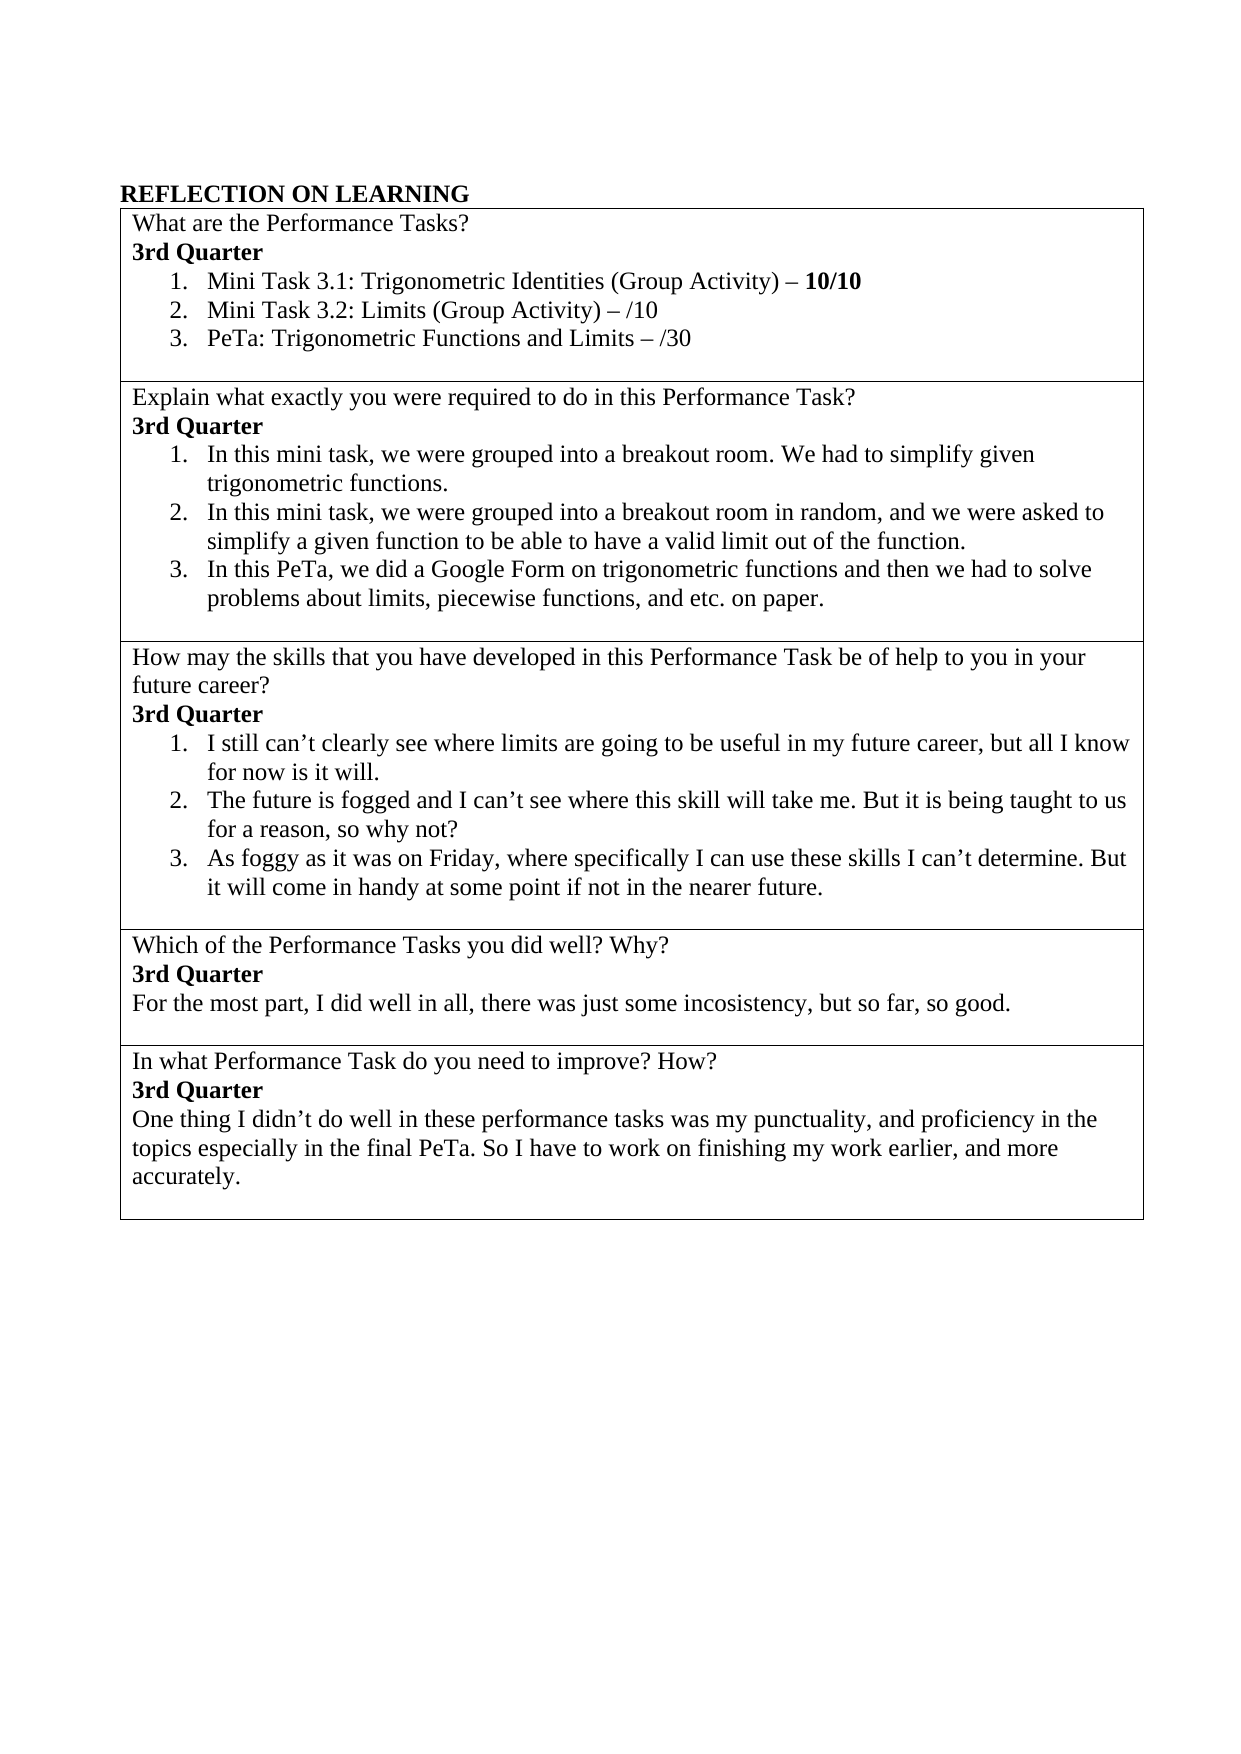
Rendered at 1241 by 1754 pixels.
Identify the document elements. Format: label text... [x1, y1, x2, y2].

table_cell In what Performance Task do you need to improve? How? 3rd Quarter One thing I didn’t do well in these performance tasks was my punctuality, and proficiency in the topics especially in the final PeTa. So I have to work on finishing my work earlier, and more accurately. [121, 1046, 1143, 1219]
table_cell Which of the Performance Tasks you did well? Why? 3rd Quarter For the most part, I did well in all, there was just some incosistency, but so far, so good. [121, 930, 1143, 1045]
table_cell Explain what exactly you were required to do in this Performance Task? 3rd Quarter In this mini task, we were grouped into a breakout room. We had to simplify given trigonometric functions. In this mini task, we were grouped into a breakout room in random, and we were asked to simplify a given function to be able to have a valid limit out of the function. In this PeTa, we did a Google Form on trigonometric functions and then we had to solve problems about limits, piecewise functions, and etc. on paper. [121, 382, 1143, 641]
table_cell How may the skills that you have developed in this Performance Task be of help to you in your future career? 3rd Quarter I still can’t clearly see where limits are going to be useful in my future career, but all I know for now is it will. The future is fogged and I can’t see where this skill will take me. But it is being taught to us for a reason, so why not? As foggy as it was on Friday, where specifically I can use these skills I can’t determine. But it will come in handy at some point if not in the nearer future. [121, 642, 1143, 929]
text REFLECTION ON LEARNING [120, 179, 1120, 207]
table_header What are the Performance Tasks? 3rd Quarter Mini Task 3.1: Trigonometric Identities (Group Activity) – 10/10 Mini Task 3.2: Limits (Group Activity) – /10 PeTa: Trigonometric Functions and Limits – /30 [121, 209, 1143, 381]
